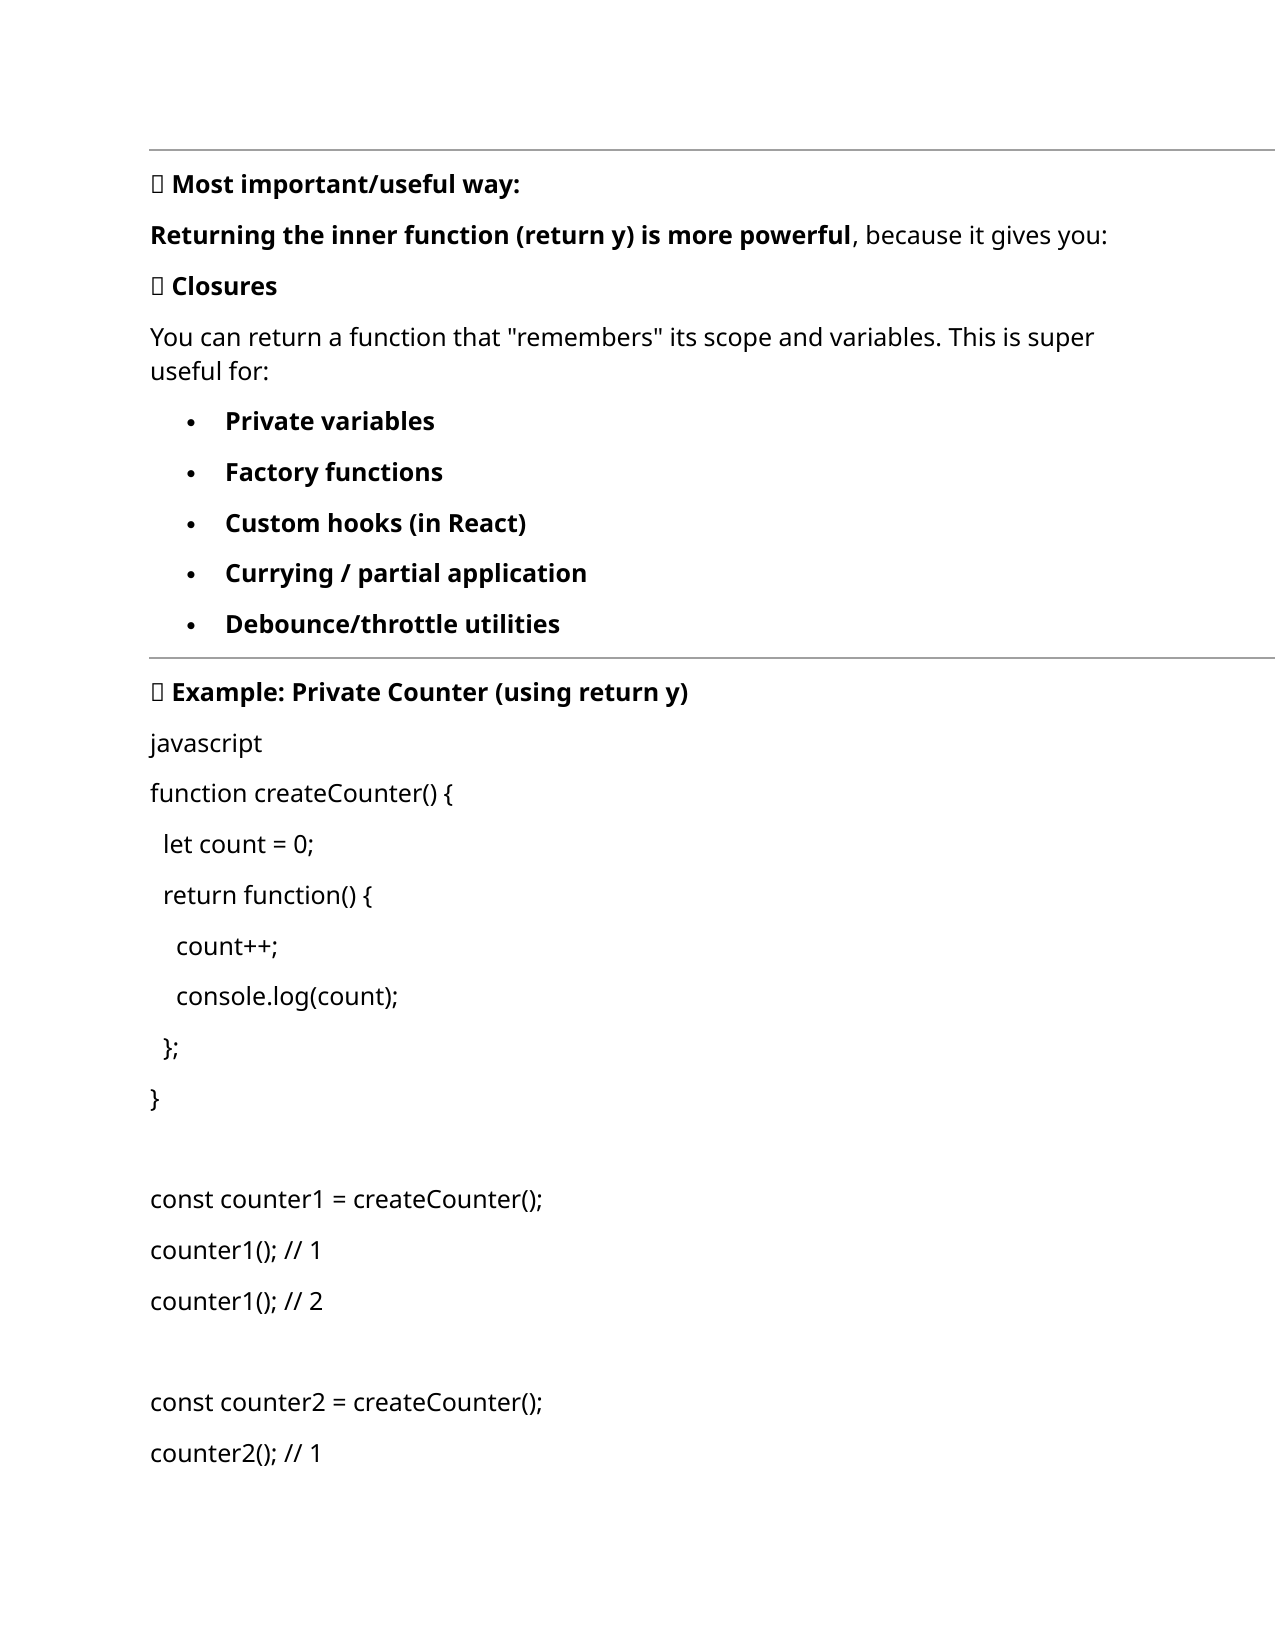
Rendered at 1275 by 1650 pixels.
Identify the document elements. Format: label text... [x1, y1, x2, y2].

text function createCounter() { [150, 776, 1125, 810]
text let count = 0; [150, 827, 1125, 861]
list Currying / partial application [187, 556, 1125, 590]
text }; [150, 1030, 1125, 1064]
text const counter1 = createCounter(); [150, 1182, 1125, 1216]
list Custom hooks (in React) [187, 505, 1125, 539]
text return function() { [150, 877, 1125, 912]
text 🔐 Example: Private Counter (using return y) [150, 674, 1125, 709]
text You can return a function that "remembers" its scope and variables. This is super useful for: [150, 319, 1125, 387]
text javascript [150, 725, 1125, 759]
text 🧠 Most important/useful way: [150, 167, 1125, 201]
text counter2(); // 1 [150, 1436, 1125, 1469]
text counter1(); // 1 [150, 1233, 1125, 1267]
list Private variables [187, 404, 1125, 438]
text counter1(); // 2 [150, 1283, 1125, 1317]
text } [150, 1080, 1125, 1114]
text ✅ Closures [150, 268, 1125, 302]
text const counter2 = createCounter(); [150, 1385, 1125, 1419]
list Factory functions [187, 455, 1125, 489]
text Returning the inner function (return y) is more powerful, because it gives you: [150, 218, 1125, 252]
text console.log(count); [150, 979, 1125, 1013]
text count++; [150, 928, 1125, 962]
list Debounce/throttle utilities [187, 607, 1125, 641]
